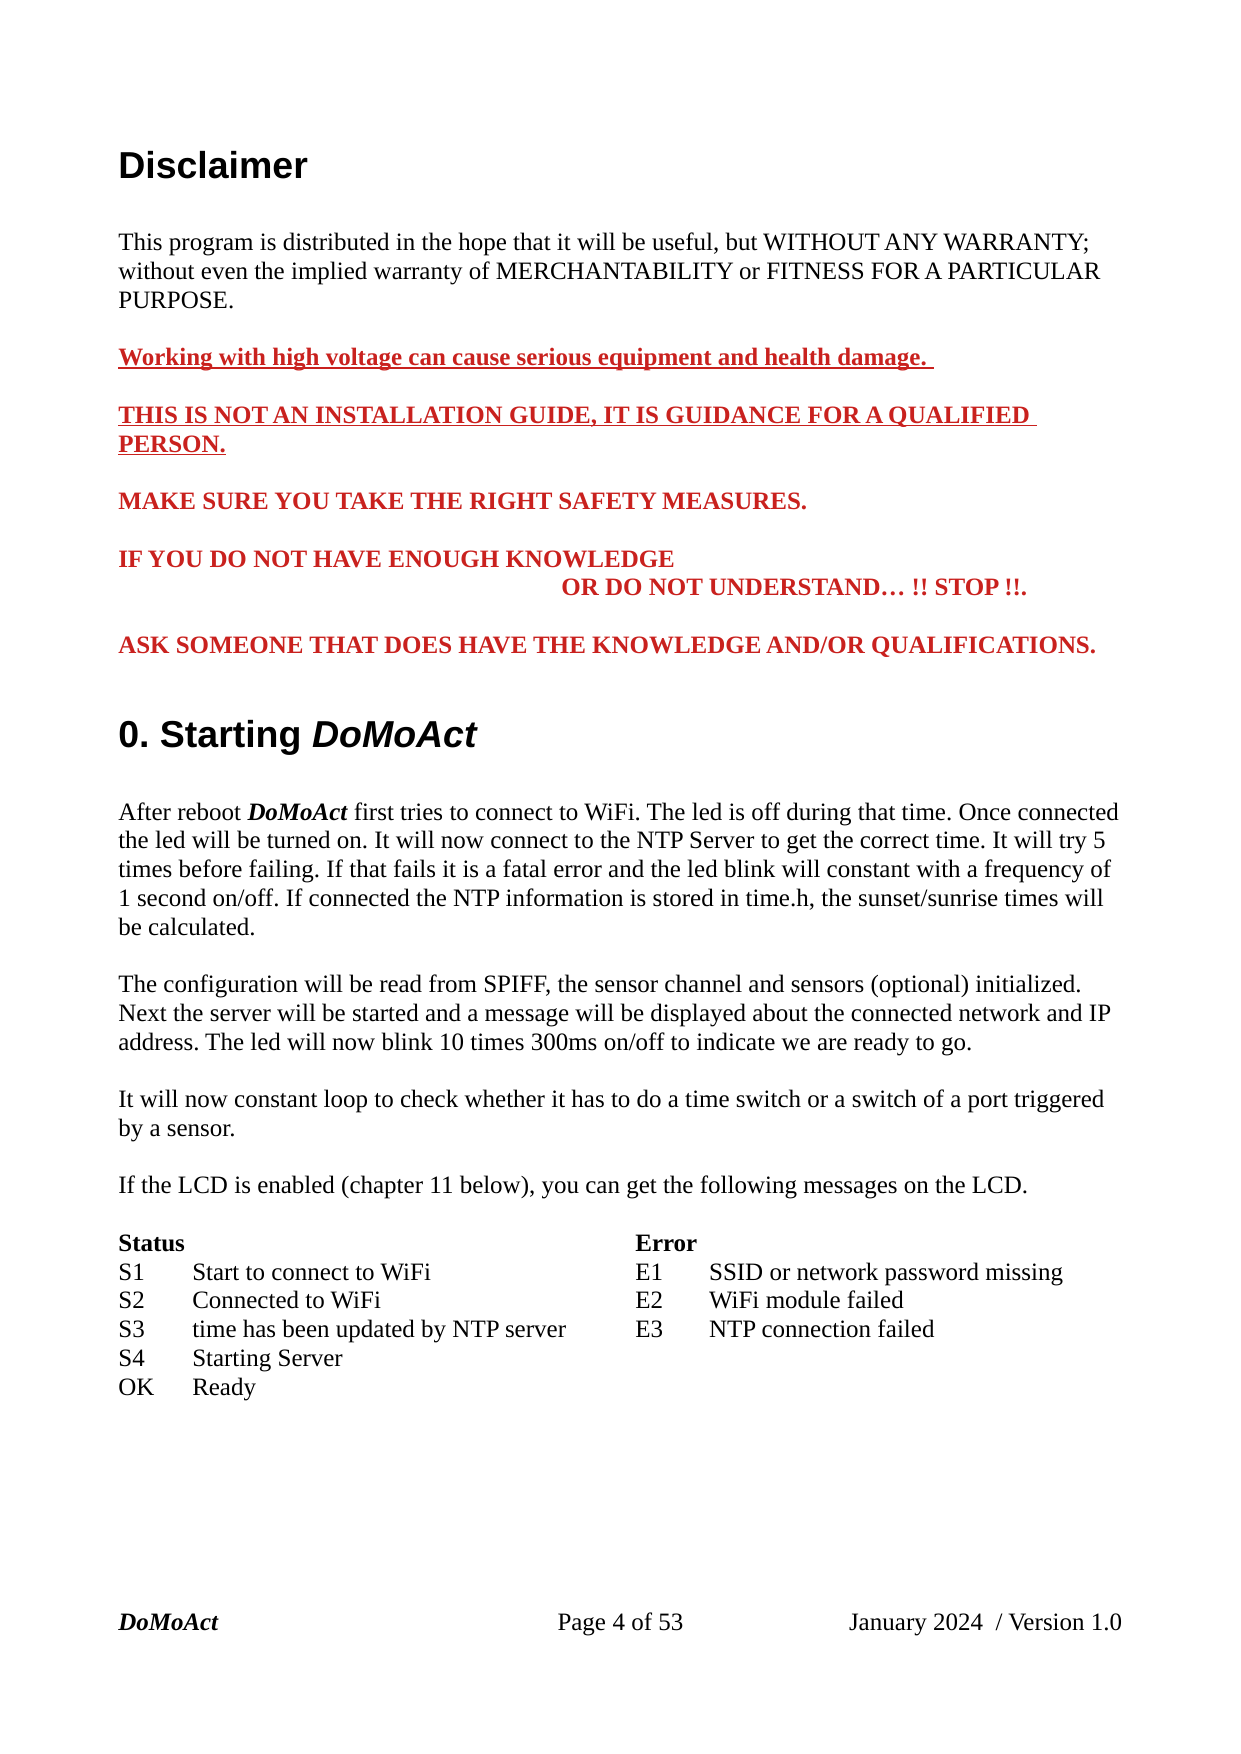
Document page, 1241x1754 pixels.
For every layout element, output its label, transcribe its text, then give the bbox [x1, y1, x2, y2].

text S3 time has been updated by NTP server E3 NTP connection failed [118, 1314, 1122, 1343]
text MAKE SURE YOU TAKE THE RIGHT SAFETY MEASURES. [118, 486, 1122, 515]
subtitle 0. Starting DoMoAct [118, 712, 1122, 756]
text S4 Starting Server [118, 1343, 1122, 1372]
text After reboot DoMoAct first tries to connect to WiFi. The led is off during that time. Once connected the led will be turned on. It will now connect to the NTP Server to get the correct time. It will try 5 times before failing. If that fails it is a fatal error and the led blink will constant with a frequency of 1 second on/off. If connected the NTP information is stored in time.h, the sunset/sunrise times will be calculated. [118, 797, 1122, 941]
text This program is distributed in the hope that it will be useful, but WITHOUT ANY WARRANTY; without even the implied warranty of MERCHANTABILITY or FITNESS FOR A PARTICULAR PURPOSE. [118, 227, 1122, 314]
text OK Ready [118, 1372, 1122, 1401]
text THIS IS NOT AN INSTALLATION GUIDE, IT IS GUIDANCE FOR A QUALIFIED PERSON. [118, 400, 1122, 457]
text It will now constant loop to check whether it has to do a time switch or a switch of a port triggered by a sensor. [118, 1084, 1122, 1142]
text The configuration will be read from SPIFF, the sensor channel and sensors (optional) initialized. Next the server will be started and a message will be displayed about the connected network and IP address. The led will now blink 10 times 300ms on/off to indicate we are ready to go. [118, 969, 1122, 1056]
text OR DO NOT UNDERSTAND… !! STOP !!. [118, 572, 1122, 601]
text If the LCD is enabled (chapter 11 below), you can get the following messages on the LCD. [118, 1171, 1122, 1199]
subtitle Disclaimer [118, 143, 1122, 186]
text IF YOU DO NOT HAVE ENOUGH KNOWLEDGE [118, 544, 1122, 572]
text S2 Connected to WiFi E2 WiFi module failed [118, 1286, 1122, 1314]
text Status Error [118, 1228, 1122, 1257]
text S1 Start to connect to WiFi E1 SSID or network password missing [118, 1257, 1122, 1286]
text Working with high voltage can cause serious equipment and health damage. [118, 342, 1122, 371]
text ASK SOMEONE THAT DOES HAVE THE KNOWLEDGE AND/OR QUALIFICATIONS. [118, 630, 1122, 659]
